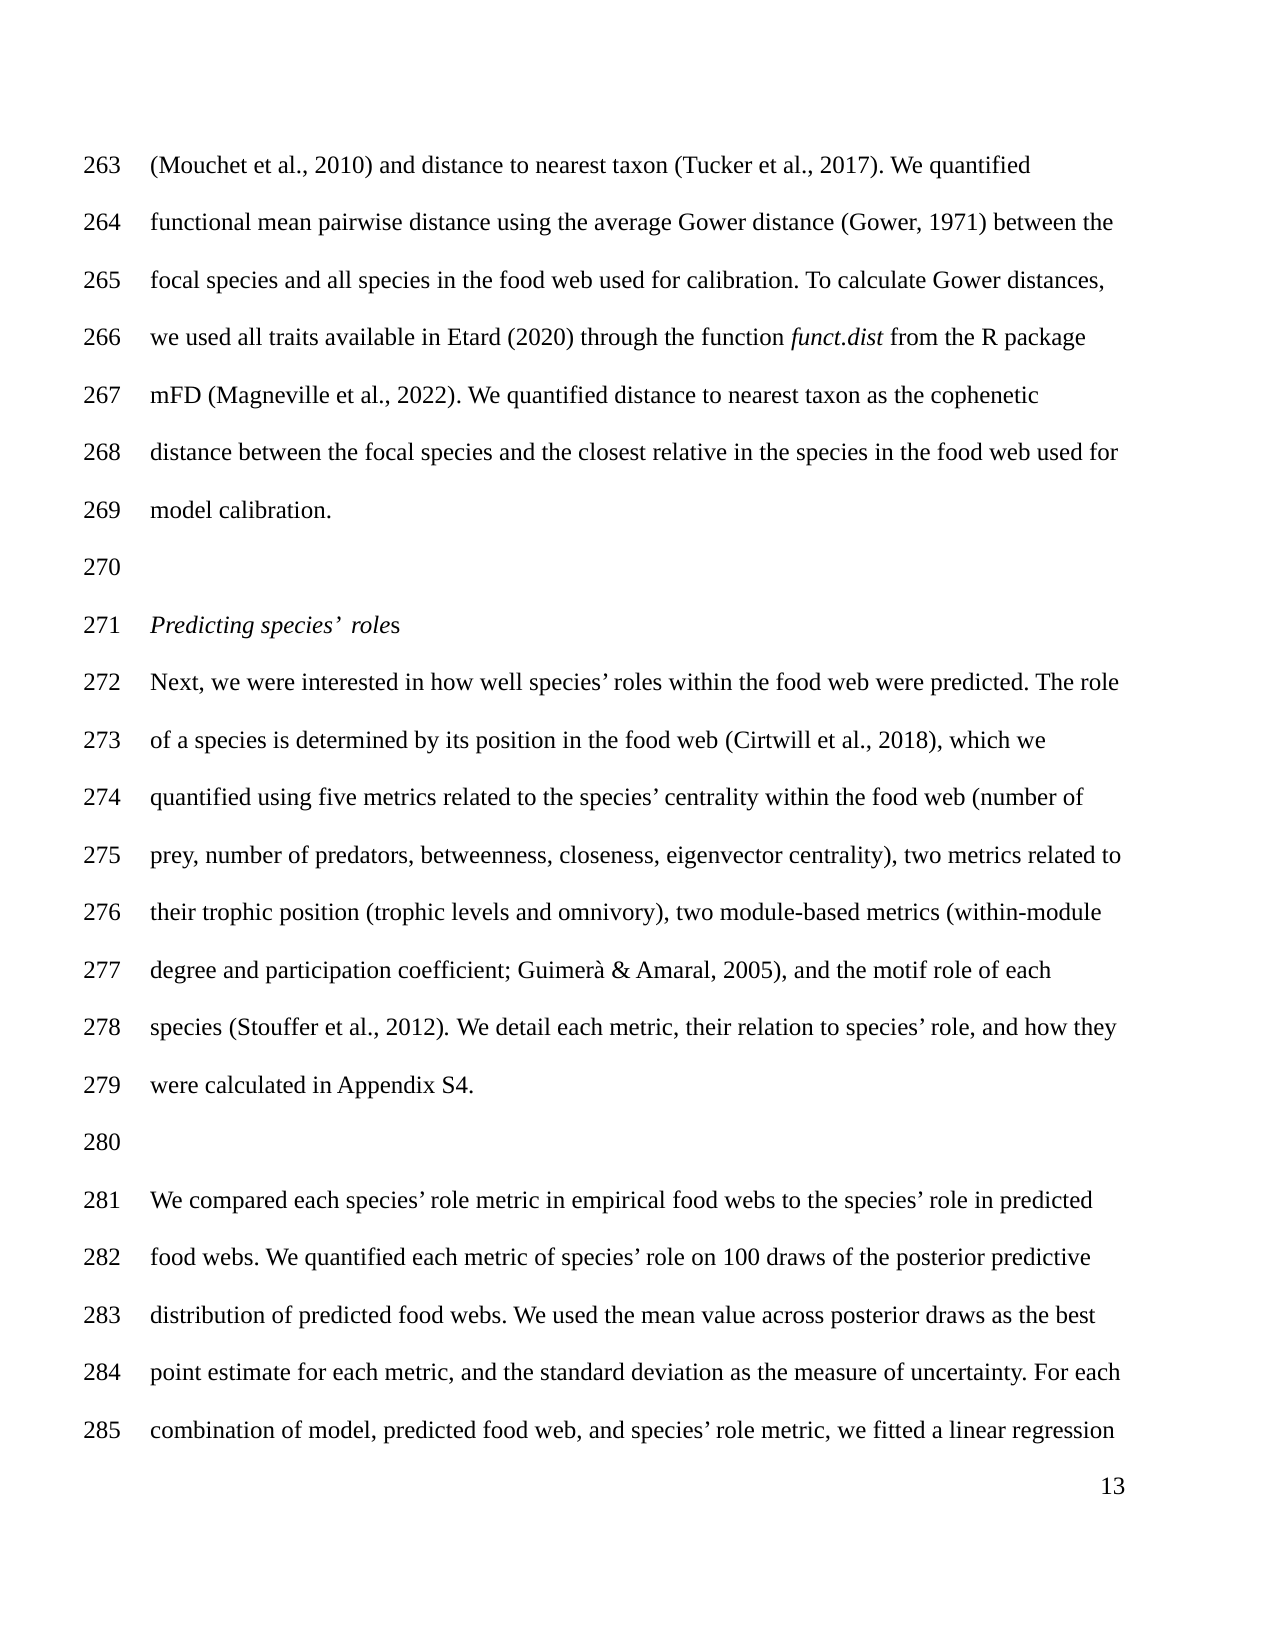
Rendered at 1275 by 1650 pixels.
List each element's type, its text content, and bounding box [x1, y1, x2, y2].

text Next, we were interested in how well species’ roles within the food web were predicted. The role of a species is determined by its position in the food web (Cirtwill et al., 2018), which we quantified using five metrics related to the species’ centrality within the food web (number of prey, number of predators, betweenness, closeness, eigenvector centrality), two metrics related to their trophic position (trophic levels and omnivory), two module-based metrics (within-module degree and participation coefficient; Guimerà & Amaral, 2005), and the motif role of each species (Stouffer et al., 2012). We detail each metric, their relation to species’ role, and how they were calculated in Appendix S4. [150, 667, 1125, 1099]
text (Mouchet et al., 2010) and distance to nearest taxon (Tucker et al., 2017). We quantified functional mean pairwise distance using the average Gower distance (Gower, 1971) between the focal species and all species in the food web used for calibration. To calculate Gower distances, we used all traits available in Etard (2020) through the function funct.dist from the R package mFD (Magneville et al., 2022). We quantified distance to nearest taxon as the cophenetic distance between the focal species and the closest relative in the species in the food web used for model calibration. [150, 150, 1125, 524]
text Predicting species’ roles [150, 610, 1125, 639]
text We compared each species’ role metric in empirical food webs to the species’ role in predicted food webs. We quantified each metric of species’ role on 100 draws of the posterior predictive distribution of predicted food webs. We used the mean value across posterior draws as the best point estimate for each metric, and the standard deviation as the measure of uncertainty. For each combination of model, predicted food web, and species’ role metric, we fitted a linear regression [150, 1185, 1125, 1444]
